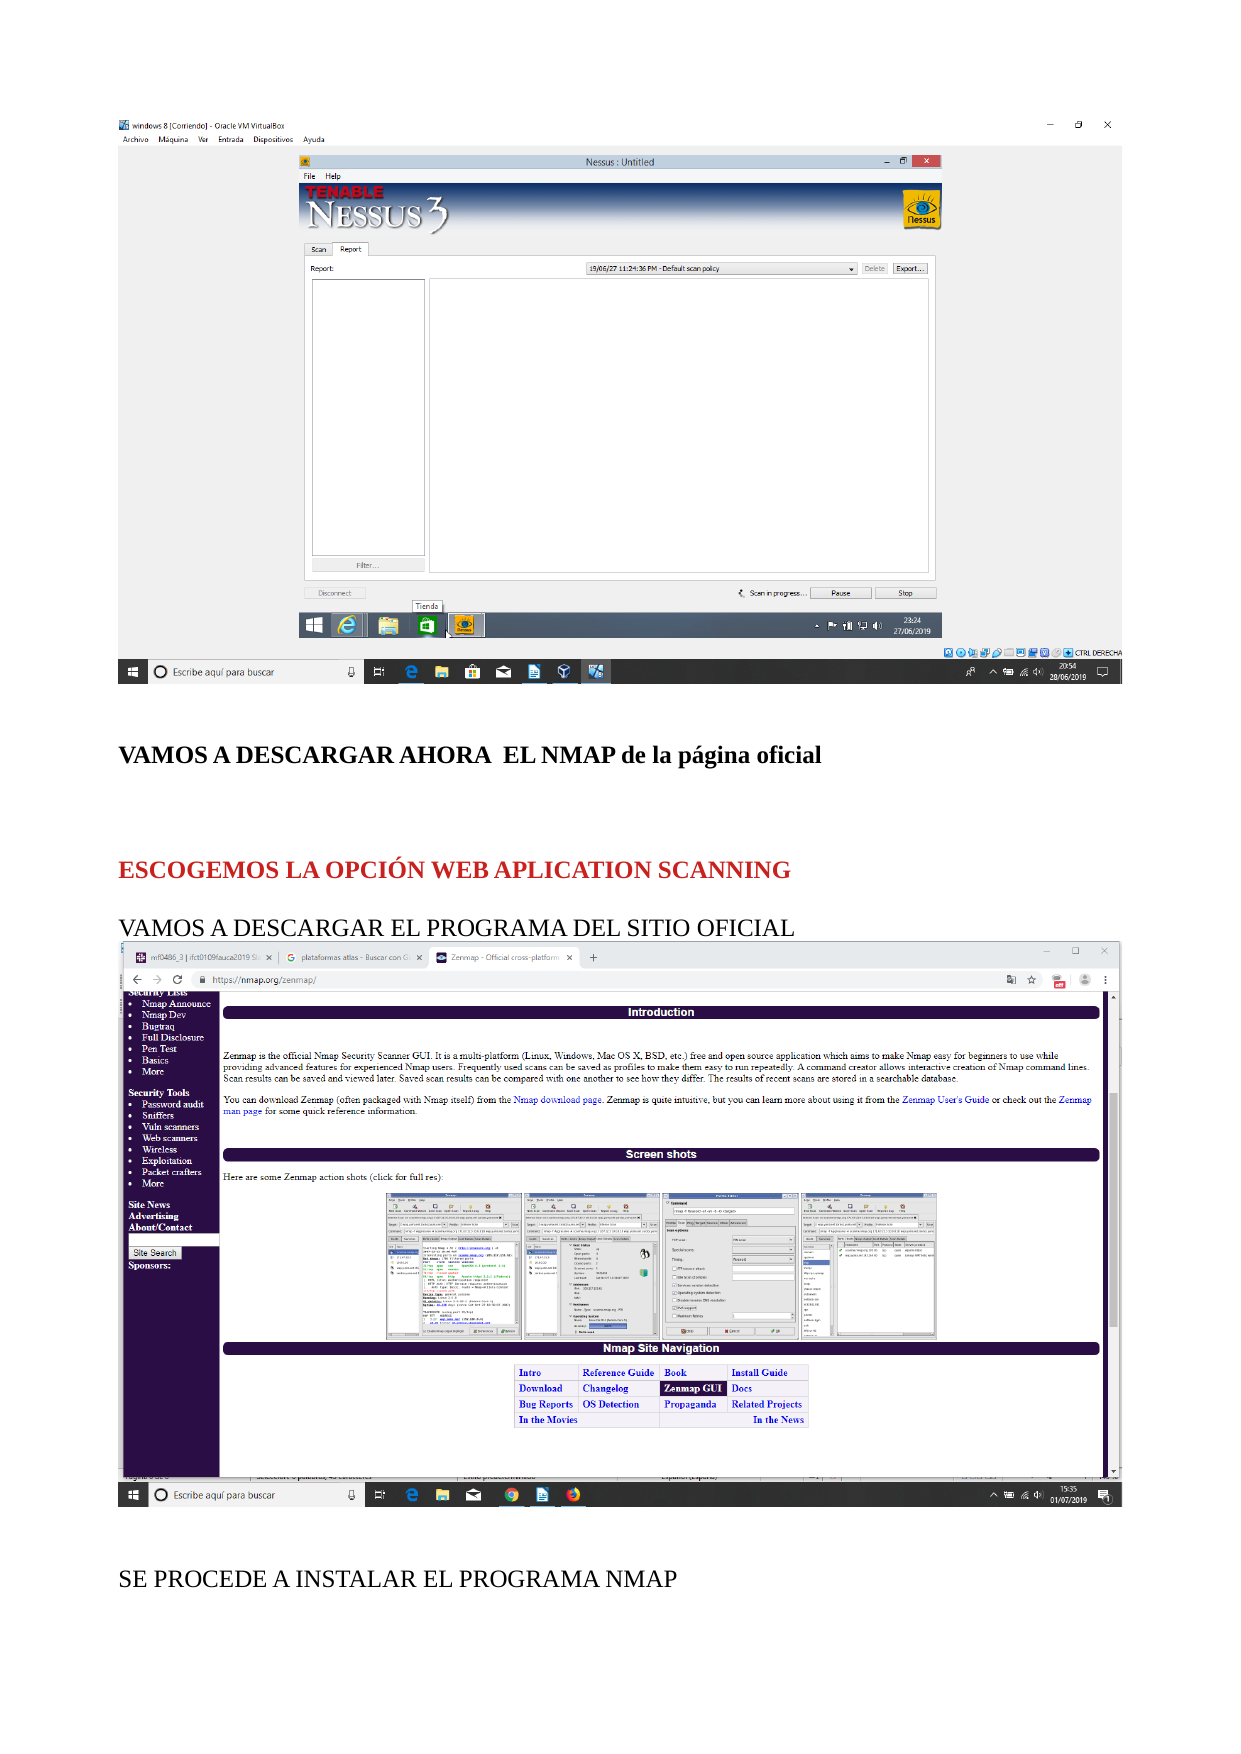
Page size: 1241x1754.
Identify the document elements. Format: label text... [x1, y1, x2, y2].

text VAMOS A DESCARGAR EL PROGRAMA DEL SITIO OFICIAL [118, 913, 1122, 941]
text ESCOGEMOS LA OPCIÓN WEB APLICATION SCANNING [118, 856, 1122, 884]
picture [118, 941, 1123, 1507]
picture [118, 118, 1123, 684]
text SE PROCEDE A INSTALAR EL PROGRAMA NMAP [118, 1564, 1122, 1593]
text VAMOS A DESCARGAR AHORA EL NMAP de la página oficial [118, 741, 1122, 769]
